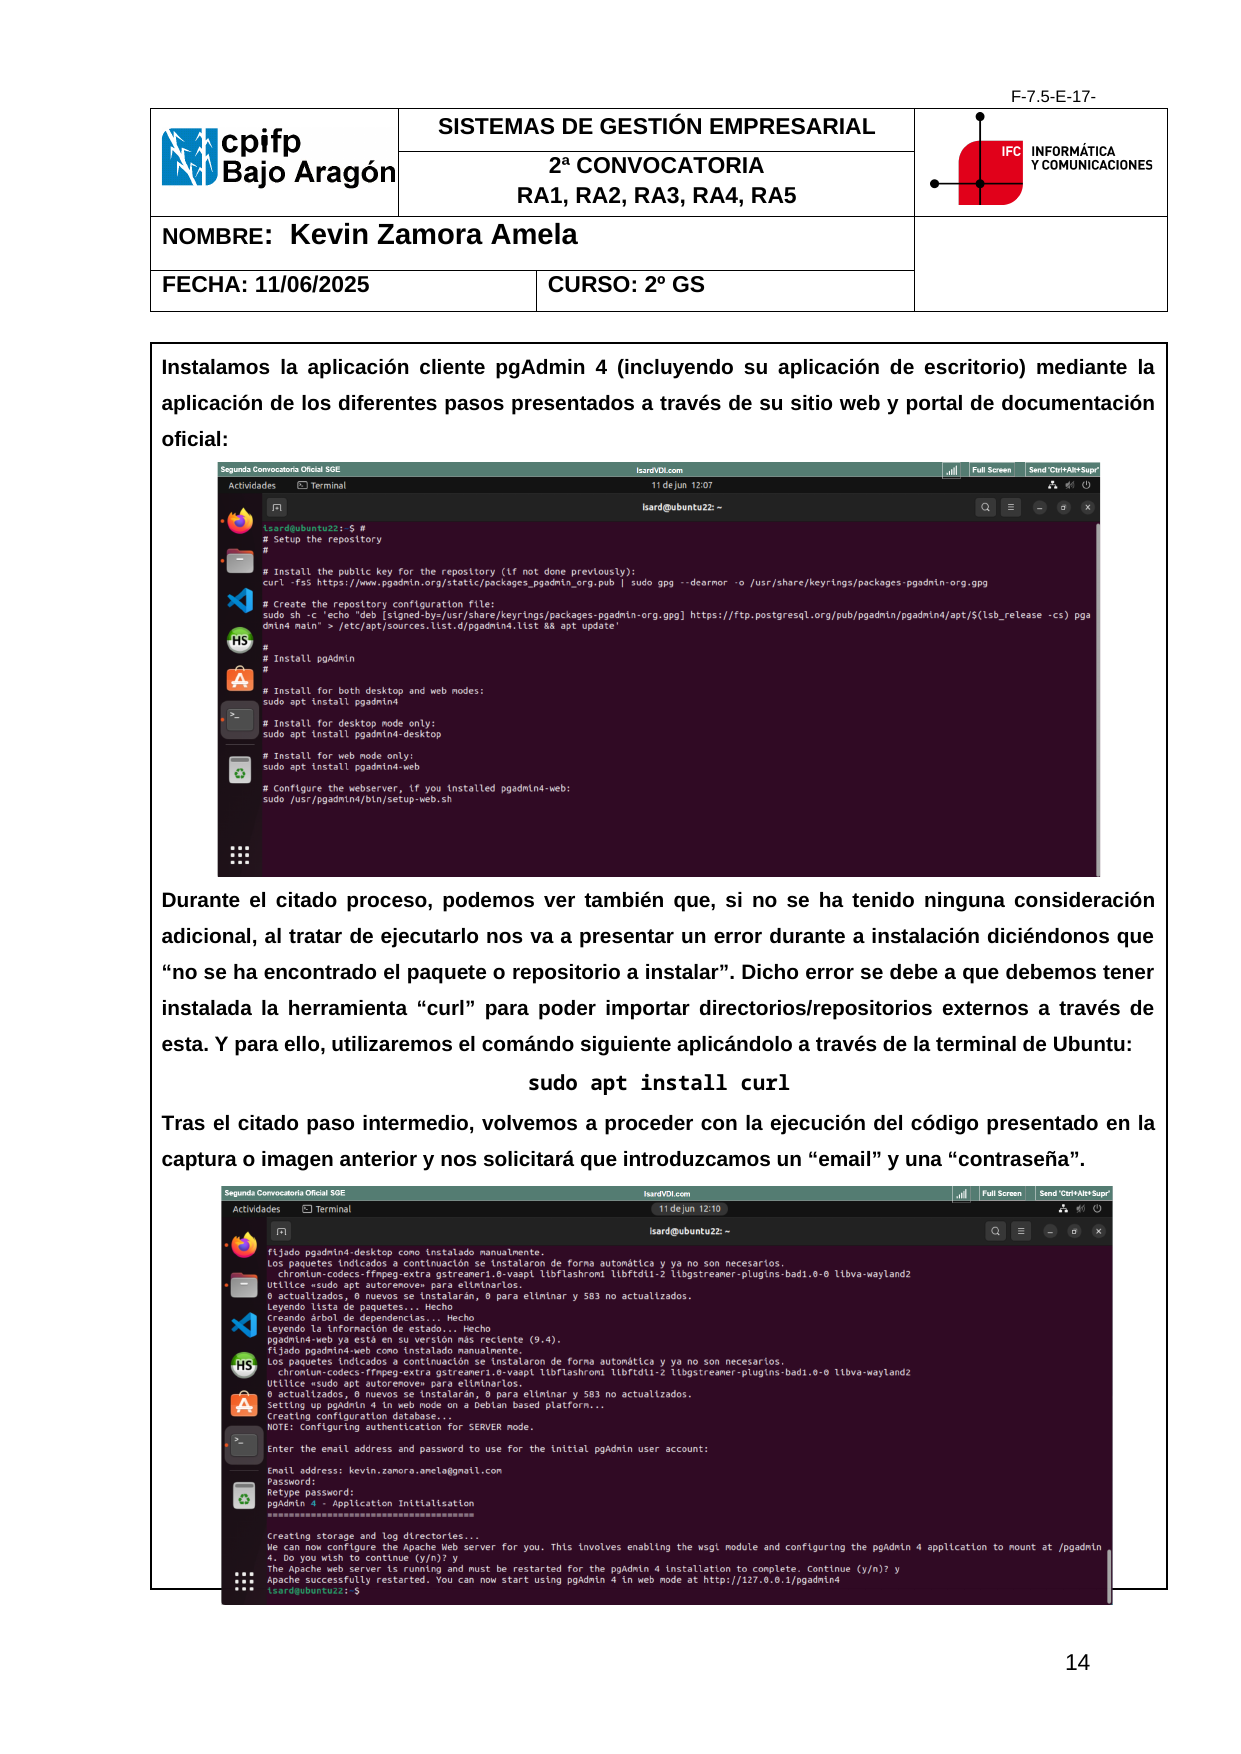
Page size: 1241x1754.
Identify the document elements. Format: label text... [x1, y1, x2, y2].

picture [161, 127, 397, 190]
table_cell Instalamos la aplicación cliente pgAdmin 4 (incluyendo su aplicación de escritorio) mediante la aplicación de los diferentes pasos presentados a través de su sitio web y portal de documentación oficial: Durante el citado proceso, podemos ver también que, si no se ha tenido ninguna consideración adicional, al tratar de ejecutarlo nos va a presentar un error durante a instalación diciéndonos que “no se ha encontrado el paquete o repositorio a instalar”. Dicho error se debe a que debemos tener instalada la herramienta “curl” para poder importar directorios/repositorios externos a través de esta. Y para ello, utilizaremos el comándo siguiente aplicándolo a través de la terminal de Ubuntu: sudo apt install curl Tras el citado paso intermedio, volvemos a proceder con la ejecución del código presentado en la captura o imagen anterior y nos solicitará que introduzcamos un “email” y una “contraseña”. [152, 344, 1166, 1588]
picture [930, 112, 1153, 205]
picture [221, 1186, 1113, 1605]
picture [217, 462, 1101, 877]
